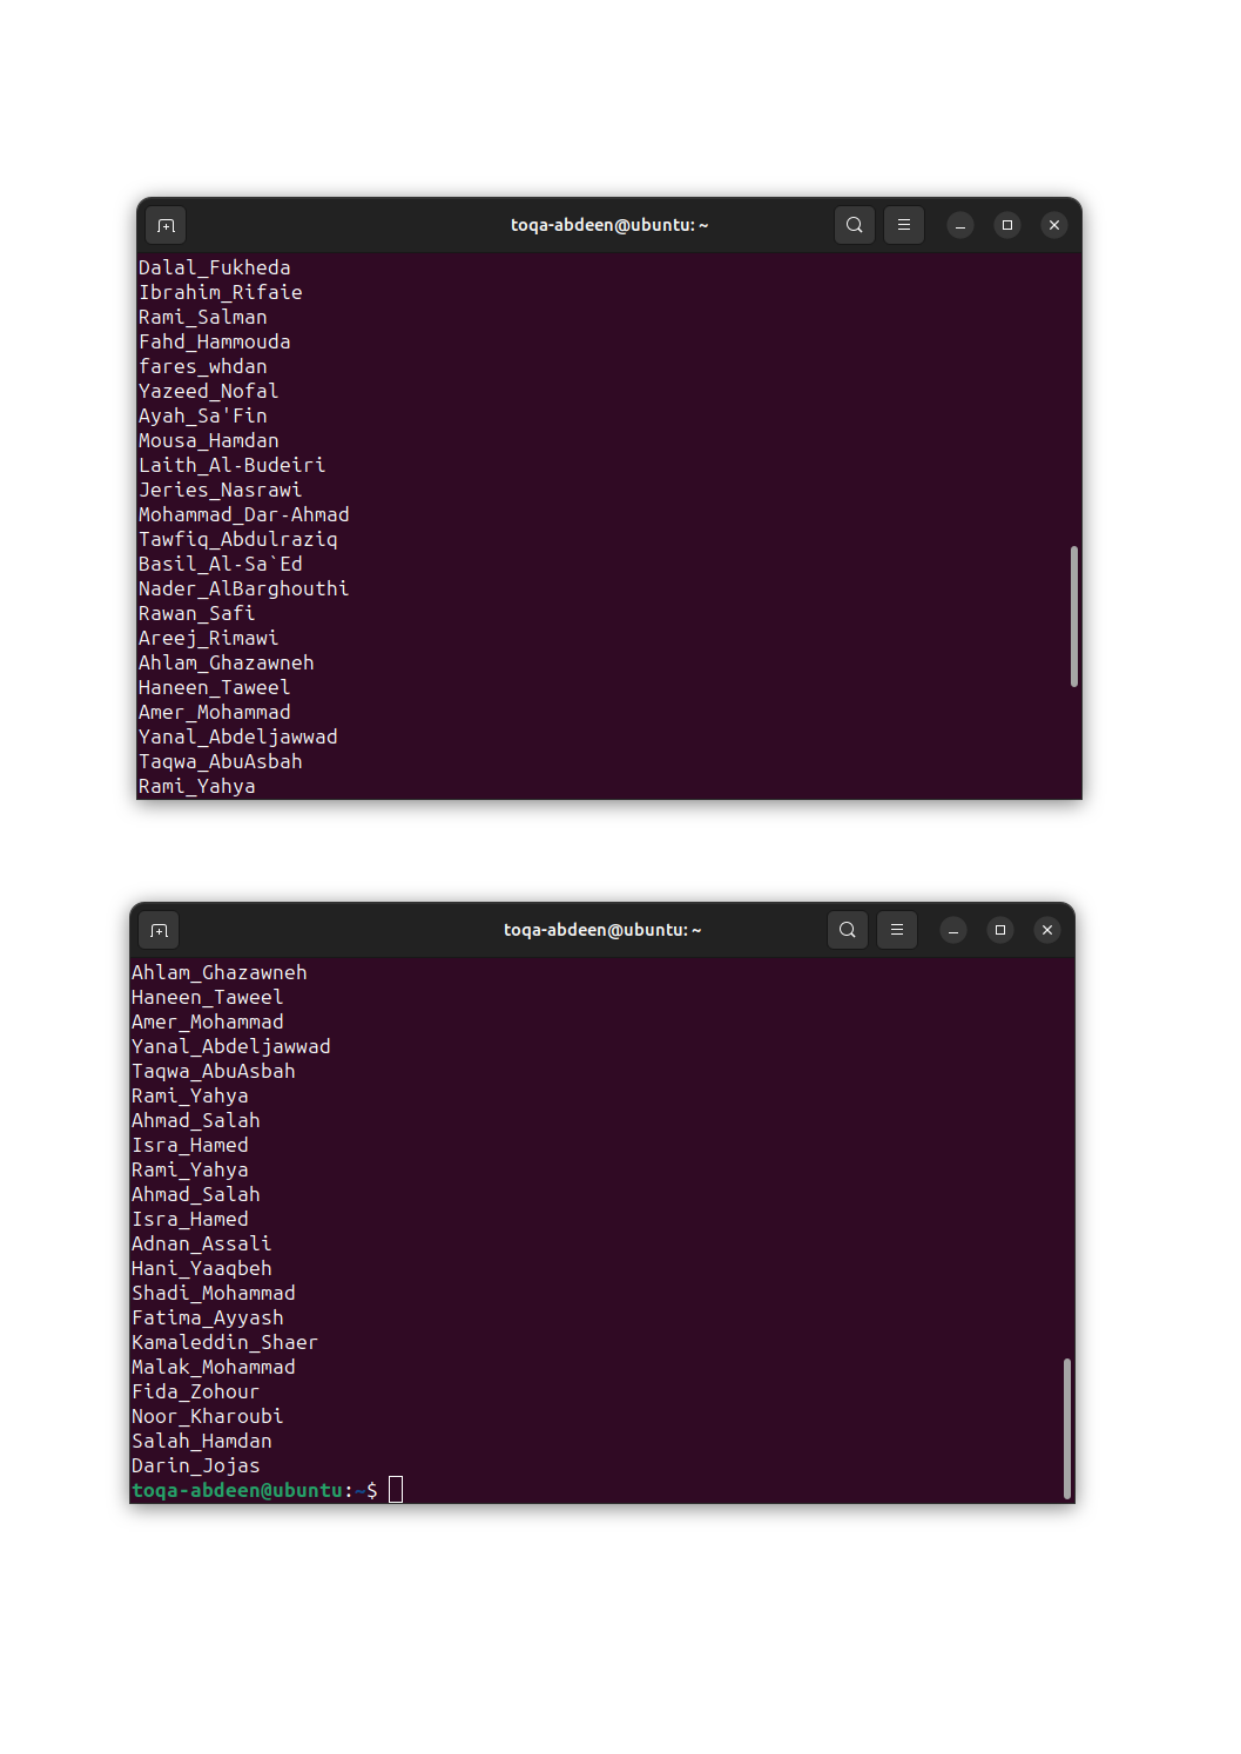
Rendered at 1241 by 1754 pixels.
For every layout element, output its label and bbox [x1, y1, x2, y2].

picture [100, 876, 1105, 1537]
picture [107, 172, 1112, 833]
